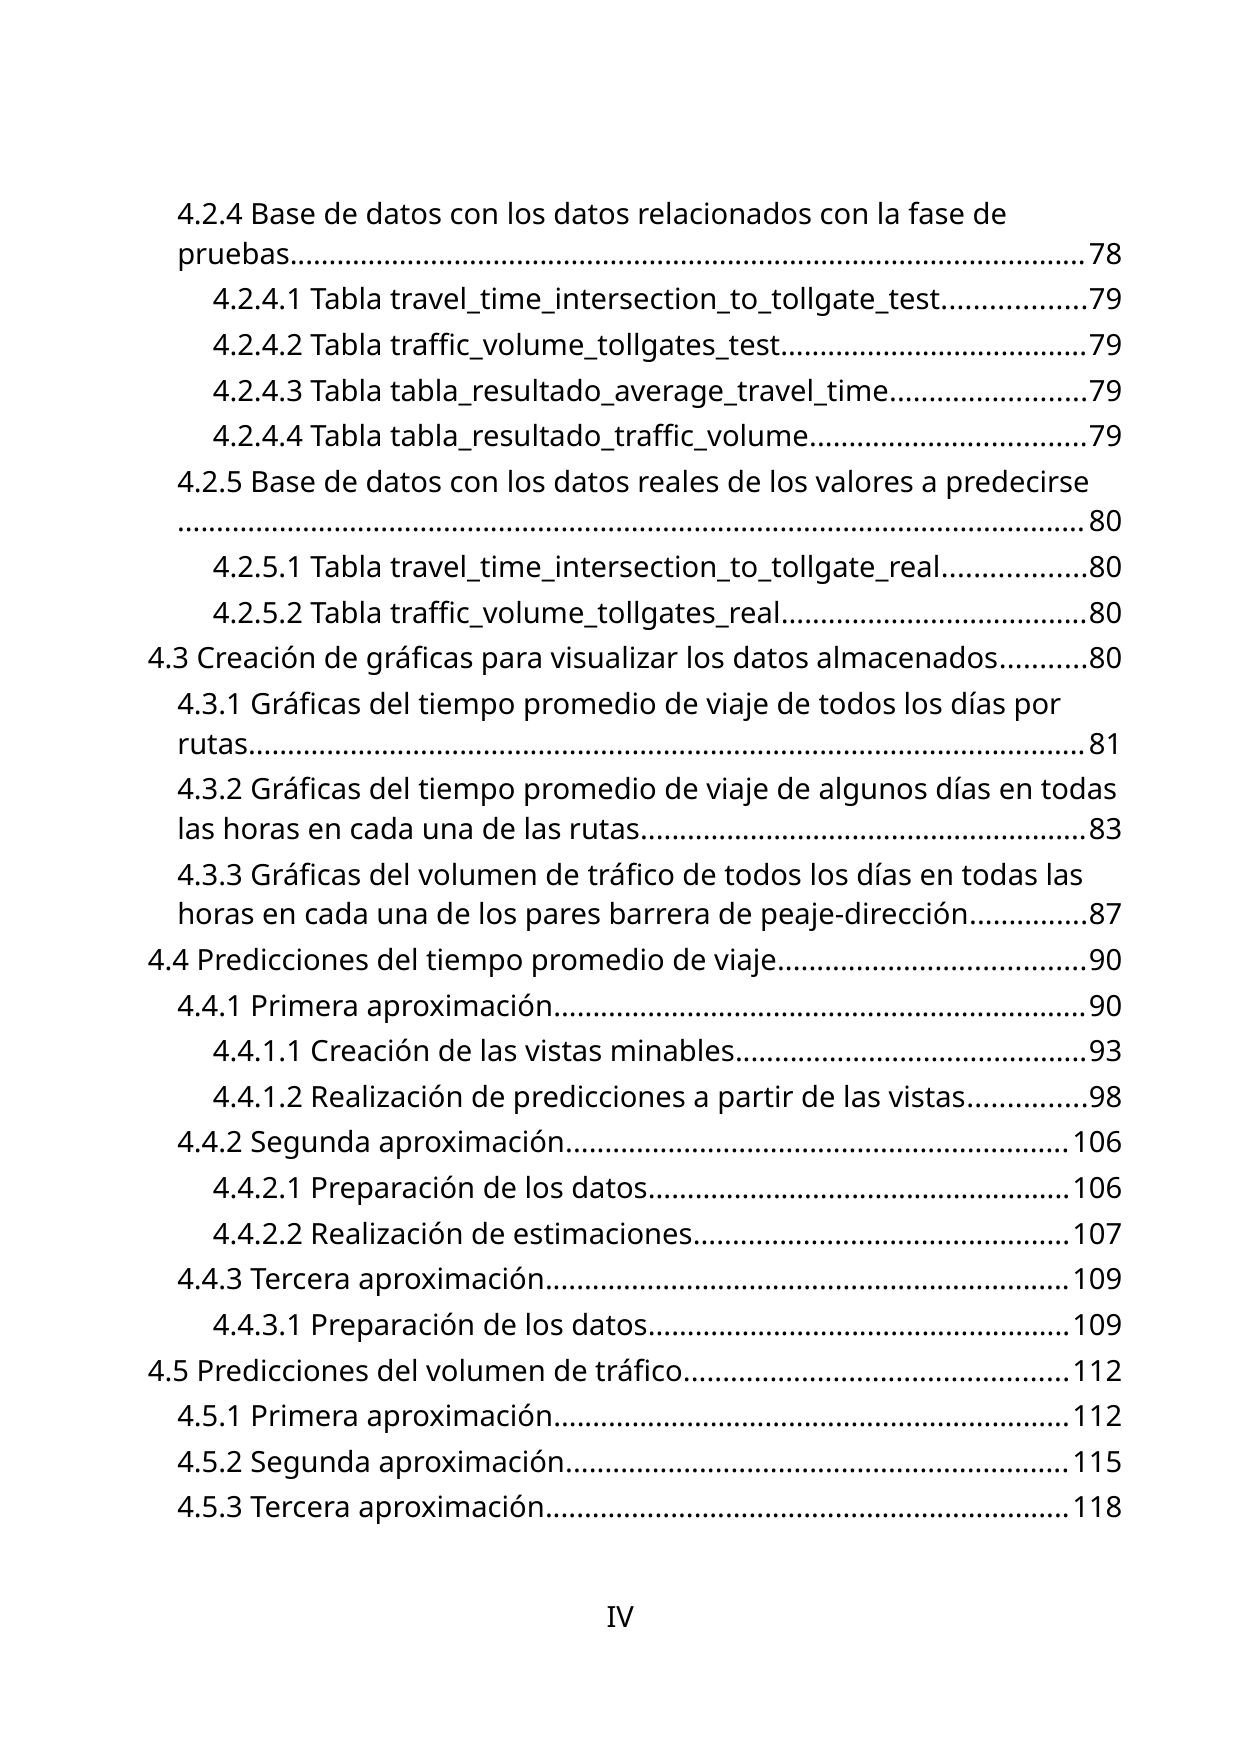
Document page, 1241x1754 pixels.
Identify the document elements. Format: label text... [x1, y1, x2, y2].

text 4.4.2 Segunda aproximación 106 [177, 1122, 1122, 1161]
text 4.3.1 Gráficas del tiempo promedio de viaje de todos los días por rutas 81 [177, 683, 1122, 763]
text 4.4.1.1 Creación de las vistas minables 93 [207, 1030, 1122, 1070]
text 4.5.3 Tercera aproximación 118 [177, 1487, 1122, 1526]
text 4.5.1 Primera aproximación 112 [177, 1395, 1122, 1435]
text 4.4.1.2 Realización de predicciones a partir de las vistas 98 [207, 1076, 1122, 1116]
text 4.5.2 Segunda aproximación 115 [177, 1441, 1122, 1481]
text 4.4.1 Primera aproximación 90 [177, 985, 1122, 1024]
text 4.2.4 Base de datos con los datos relacionados con la fase de pruebas 78 [177, 193, 1122, 273]
text 4.2.4.3 Tabla tabla_resultado_average_travel_time 79 [207, 370, 1122, 409]
text 4.4.3 Tercera aproximación 109 [177, 1258, 1122, 1298]
text 4.3.3 Gráficas del volumen de tráfico de todos los días en todas las horas en cada una de los pares barrera de peaje-dirección 87 [177, 854, 1122, 933]
text 4.4.3.1 Preparación de los datos 109 [207, 1304, 1122, 1344]
text 4.2.4.2 Tabla traffic_volume_tollgates_test 79 [207, 324, 1122, 364]
text 4.2.5.1 Tabla travel_time_intersection_to_tollgate_real 80 [207, 546, 1122, 586]
text 4.4.2.1 Preparación de los datos 106 [207, 1167, 1122, 1207]
text 4.5 Predicciones del volumen de tráfico 112 [148, 1350, 1122, 1389]
text 4.2.5 Base de datos con los datos reales de los valores a predecirse 80 [177, 461, 1122, 540]
text 4.4 Predicciones del tiempo promedio de viaje 90 [148, 939, 1122, 979]
text 4.3.2 Gráficas del tiempo promedio de viaje de algunos días en todas las horas en cada una de las rutas 83 [177, 768, 1122, 848]
text 4.2.4.1 Tabla travel_time_intersection_to_tollgate_test 79 [207, 278, 1122, 318]
text 4.2.4.4 Tabla tabla_resultado_traffic_volume 79 [207, 415, 1122, 455]
text 4.4.2.2 Realización de estimaciones 107 [207, 1213, 1122, 1253]
text 4.3 Creación de gráficas para visualizar los datos almacenados 80 [148, 638, 1122, 677]
text 4.2.5.2 Tabla traffic_volume_tollgates_real 80 [207, 592, 1122, 632]
